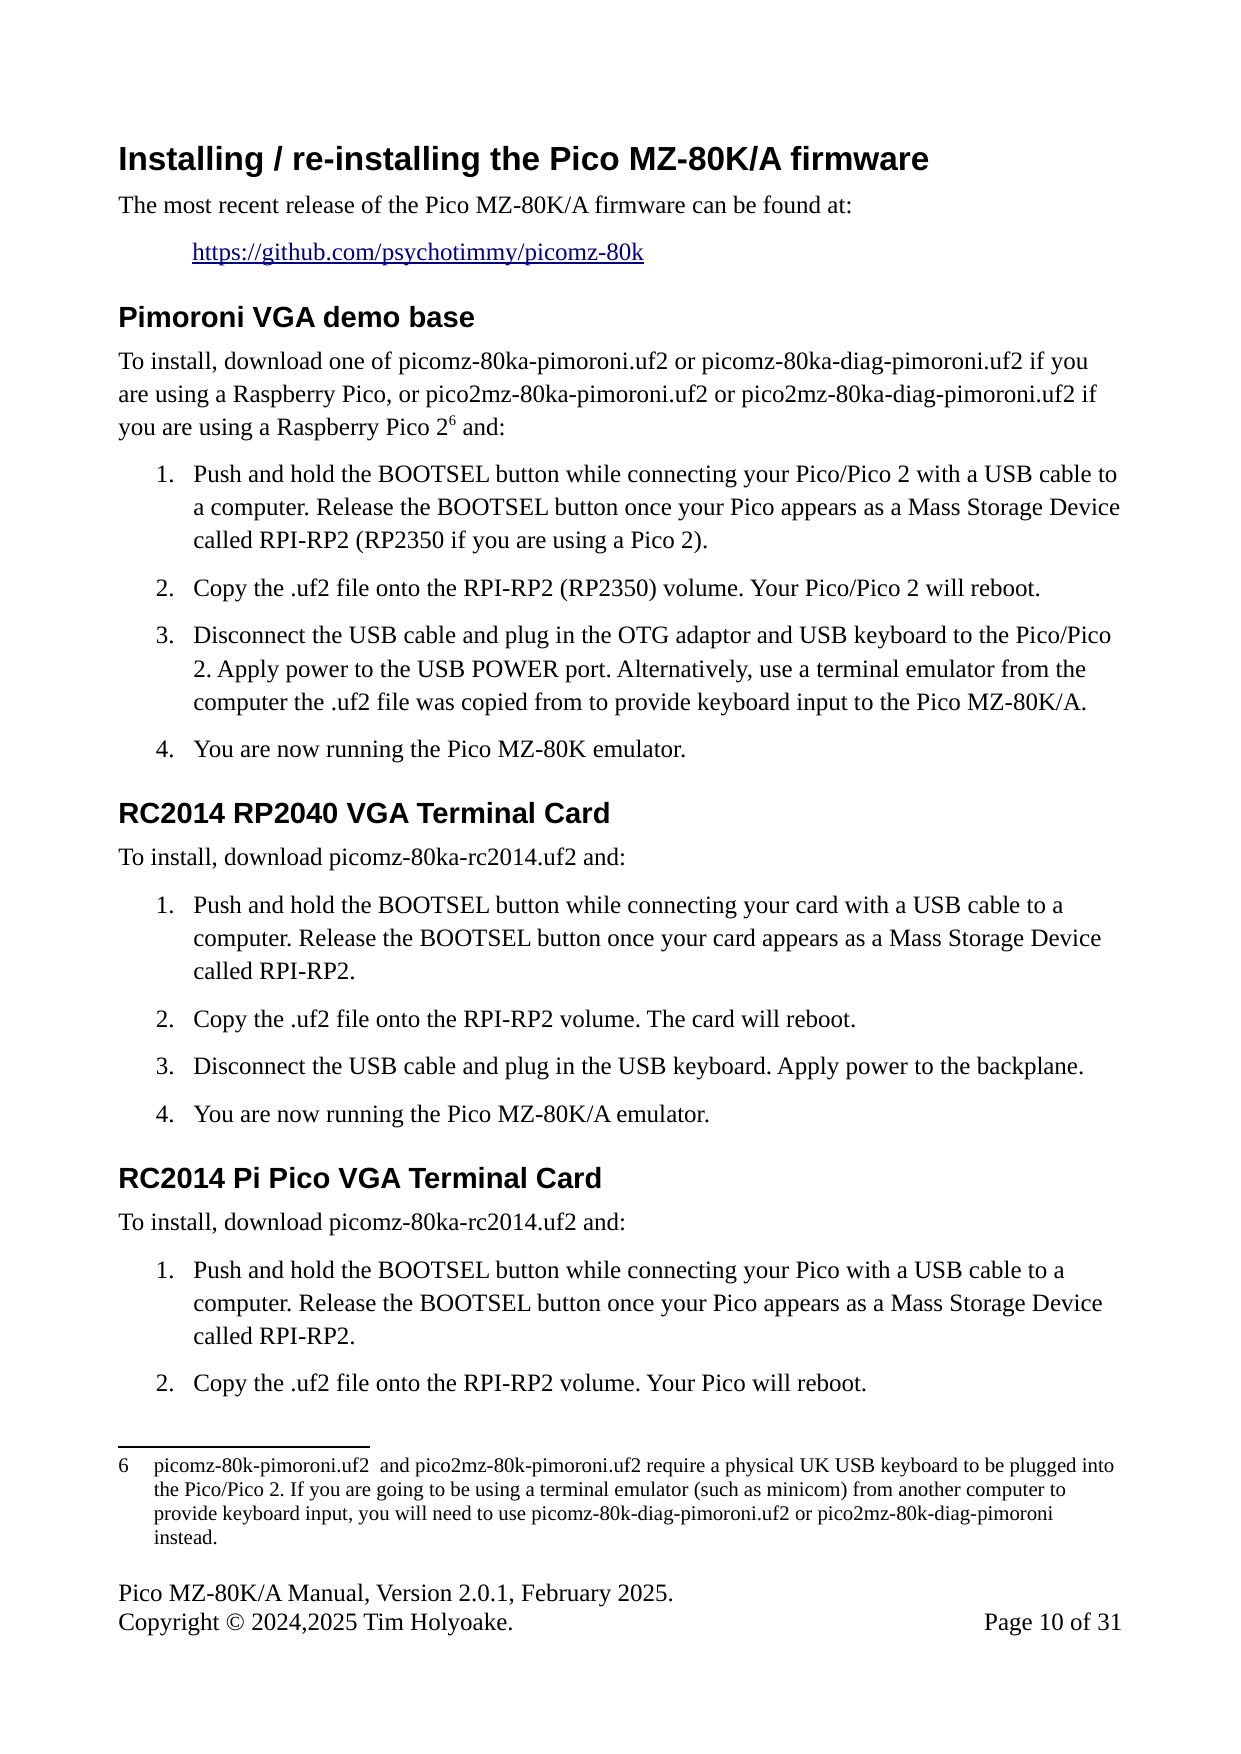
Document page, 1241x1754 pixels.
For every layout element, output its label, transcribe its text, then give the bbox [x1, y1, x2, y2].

list Push and hold the BOOTSEL button while connecting your Pico/Pico 2 with a USB cable to a computer. Release the BOOTSEL button once your Pico appears as a Mass Storage Device called RPI-RP2 (RP2350 if you are using a Pico 2). [156, 459, 1122, 554]
text To install, download one of picomz-80ka-pimoroni.uf2 or picomz-80ka-diag-pimoroni.uf2 if you are using a Raspberry Pico, or pico2mz-80ka-pimoroni.uf2 or pico2mz-80ka-diag-pimoroni.uf2 if you are using a Raspberry Pico 2 and: [118, 346, 1122, 441]
subtitle Installing / re-installing the Pico MZ-80K/A firmware [118, 139, 1122, 177]
list Push and hold the BOOTSEL button while connecting your Pico with a USB cable to a computer. Release the BOOTSEL button once your Pico appears as a Mass Storage Device called RPI-RP2. [156, 1255, 1122, 1349]
subtitle RC2014 Pi Pico VGA Terminal Card [118, 1161, 1122, 1195]
text https://github.com/psychotimmy/picomz-80k [118, 237, 1122, 266]
list Disconnect the USB cable and plug in the OTG adaptor and USB keyboard to the Pico/Pico 2. Apply power to the USB POWER port. Alternatively, use a terminal emulator from the computer the .uf2 file was copied from to provide keyboard input to the Pico MZ-80K/A. [156, 621, 1122, 715]
subtitle Pimoroni VGA demo base [118, 300, 1122, 333]
list Copy the .uf2 file onto the RPI-RP2 volume. Your Pico will reboot. [156, 1368, 1122, 1397]
list You are now running the Pico MZ-80K/A emulator. [156, 1099, 1122, 1128]
list Push and hold the BOOTSEL button while connecting your card with a USB cable to a computer. Release the BOOTSEL button once your card appears as a Mass Storage Device called RPI-RP2. [156, 890, 1122, 985]
text To install, download picomz-80ka-rc2014.uf2 and: [118, 1207, 1122, 1236]
list You are now running the Pico MZ-80K emulator. [156, 734, 1122, 763]
list Copy the .uf2 file onto the RPI-RP2 (RP2350) volume. Your Pico/Pico 2 will reboot. [156, 573, 1122, 602]
text The most recent release of the Pico MZ-80K/A firmware can be found at: [118, 190, 1122, 219]
list Copy the .uf2 file onto the RPI-RP2 volume. The card will reboot. [156, 1004, 1122, 1032]
text picomz-80k-pimoroni.uf2 and pico2mz-80k-pimoroni.uf2 require a physical UK USB keyboard to be plugged into the Pico/Pico 2. If you are going to be using a terminal emulator (such as minicom) from another computer to provide keyboard input, you will need to use picomz-80k-diag-pimoroni.uf2 or pico2mz-80k-diag-pimoroni instead. [118, 1453, 1122, 1549]
subtitle RC2014 RP2040 VGA Terminal Card [118, 796, 1122, 830]
text To install, download picomz-80ka-rc2014.uf2 and: [118, 842, 1122, 871]
list Disconnect the USB cable and plug in the USB keyboard. Apply power to the backplane. [156, 1051, 1122, 1080]
